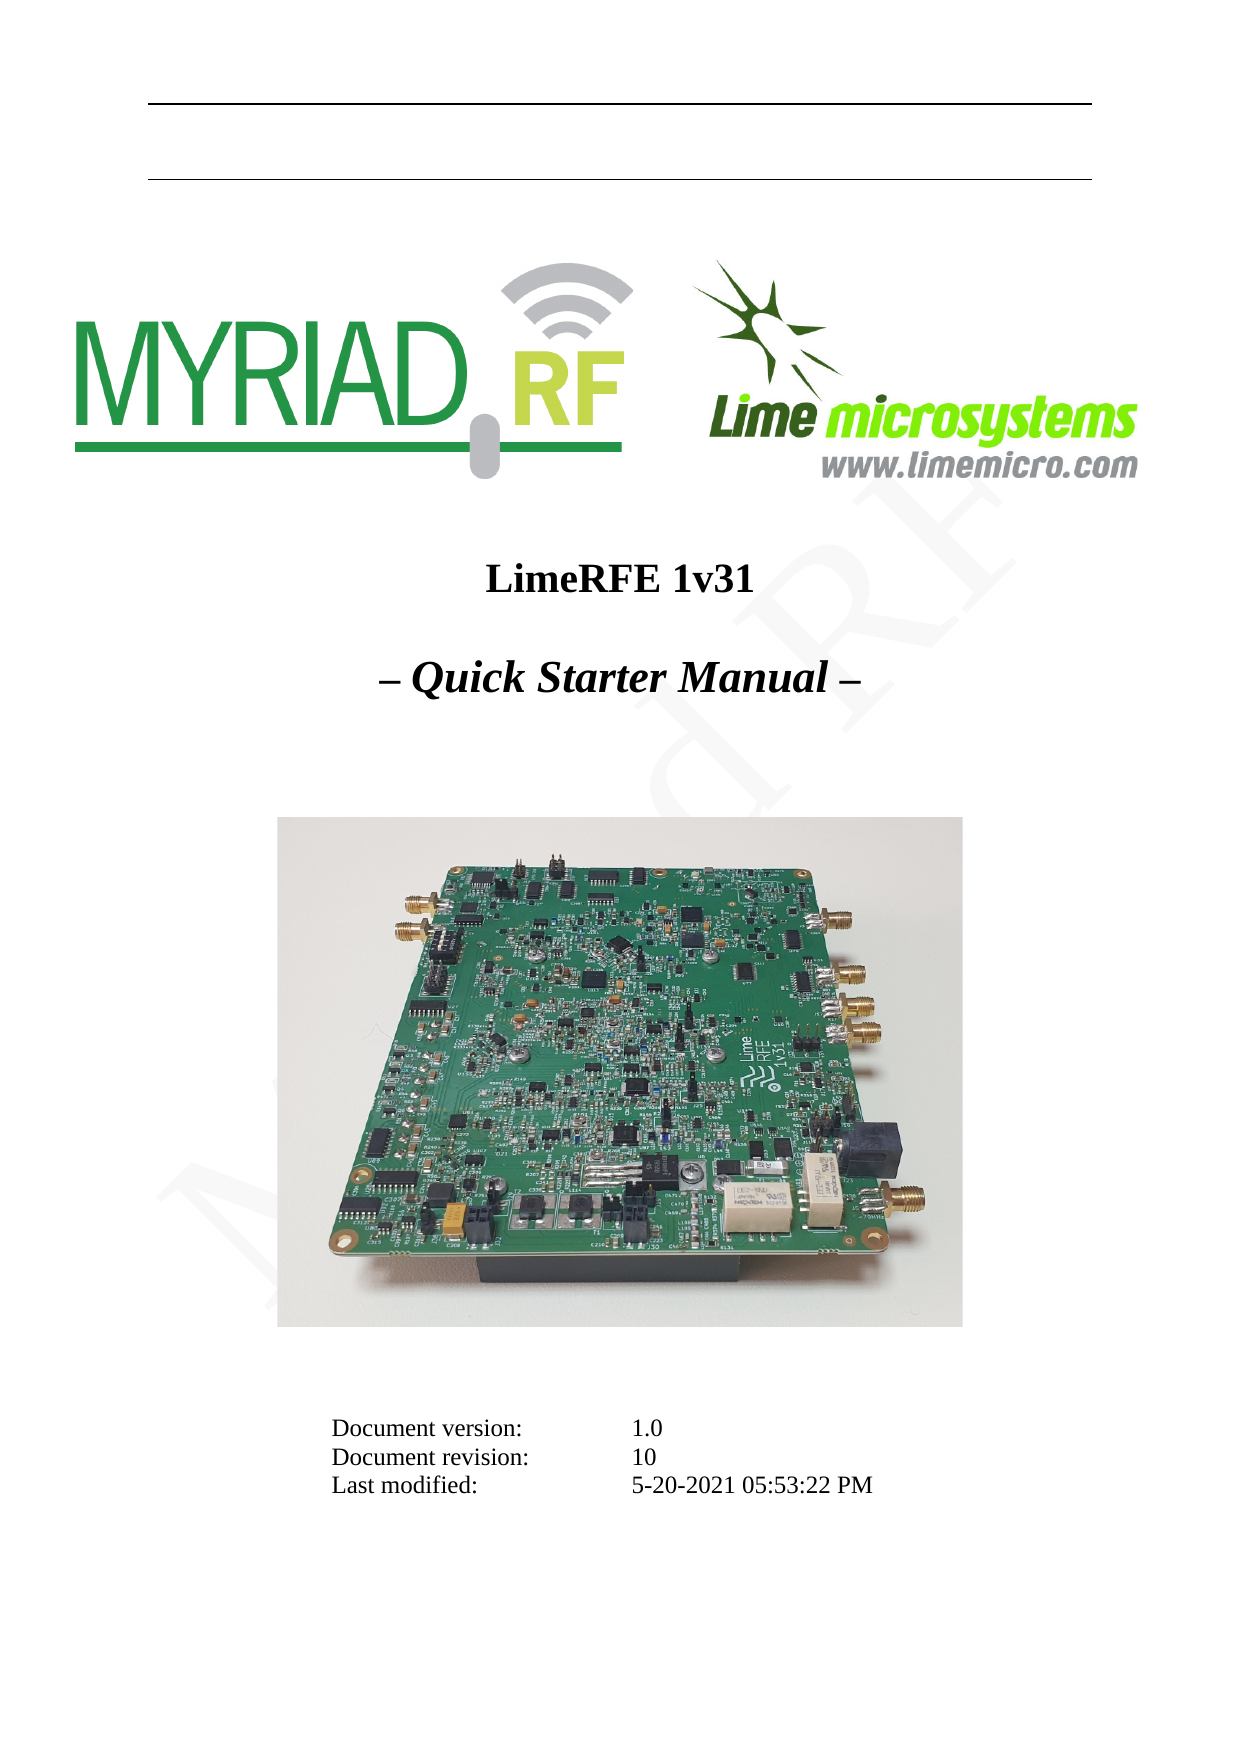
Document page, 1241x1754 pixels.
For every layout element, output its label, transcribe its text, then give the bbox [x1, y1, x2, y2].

picture [277, 817, 963, 1327]
text [854, 554, 973, 602]
table_header Document version: [320, 1413, 620, 1442]
table_cell 5-20-2021 05:53:22 PM [620, 1470, 920, 1499]
table_cell Document revision: [320, 1442, 620, 1470]
text LimeRFE 1v31 [148, 554, 801, 602]
table_cell Last modified: [320, 1470, 620, 1499]
table_header 1.0 [620, 1413, 920, 1442]
text – [829, 650, 1092, 702]
picture [692, 260, 1138, 478]
text – Quick Starter Manual [148, 650, 841, 702]
text [971, 554, 1092, 602]
table_cell 10 [620, 1442, 920, 1470]
text [773, 565, 852, 602]
